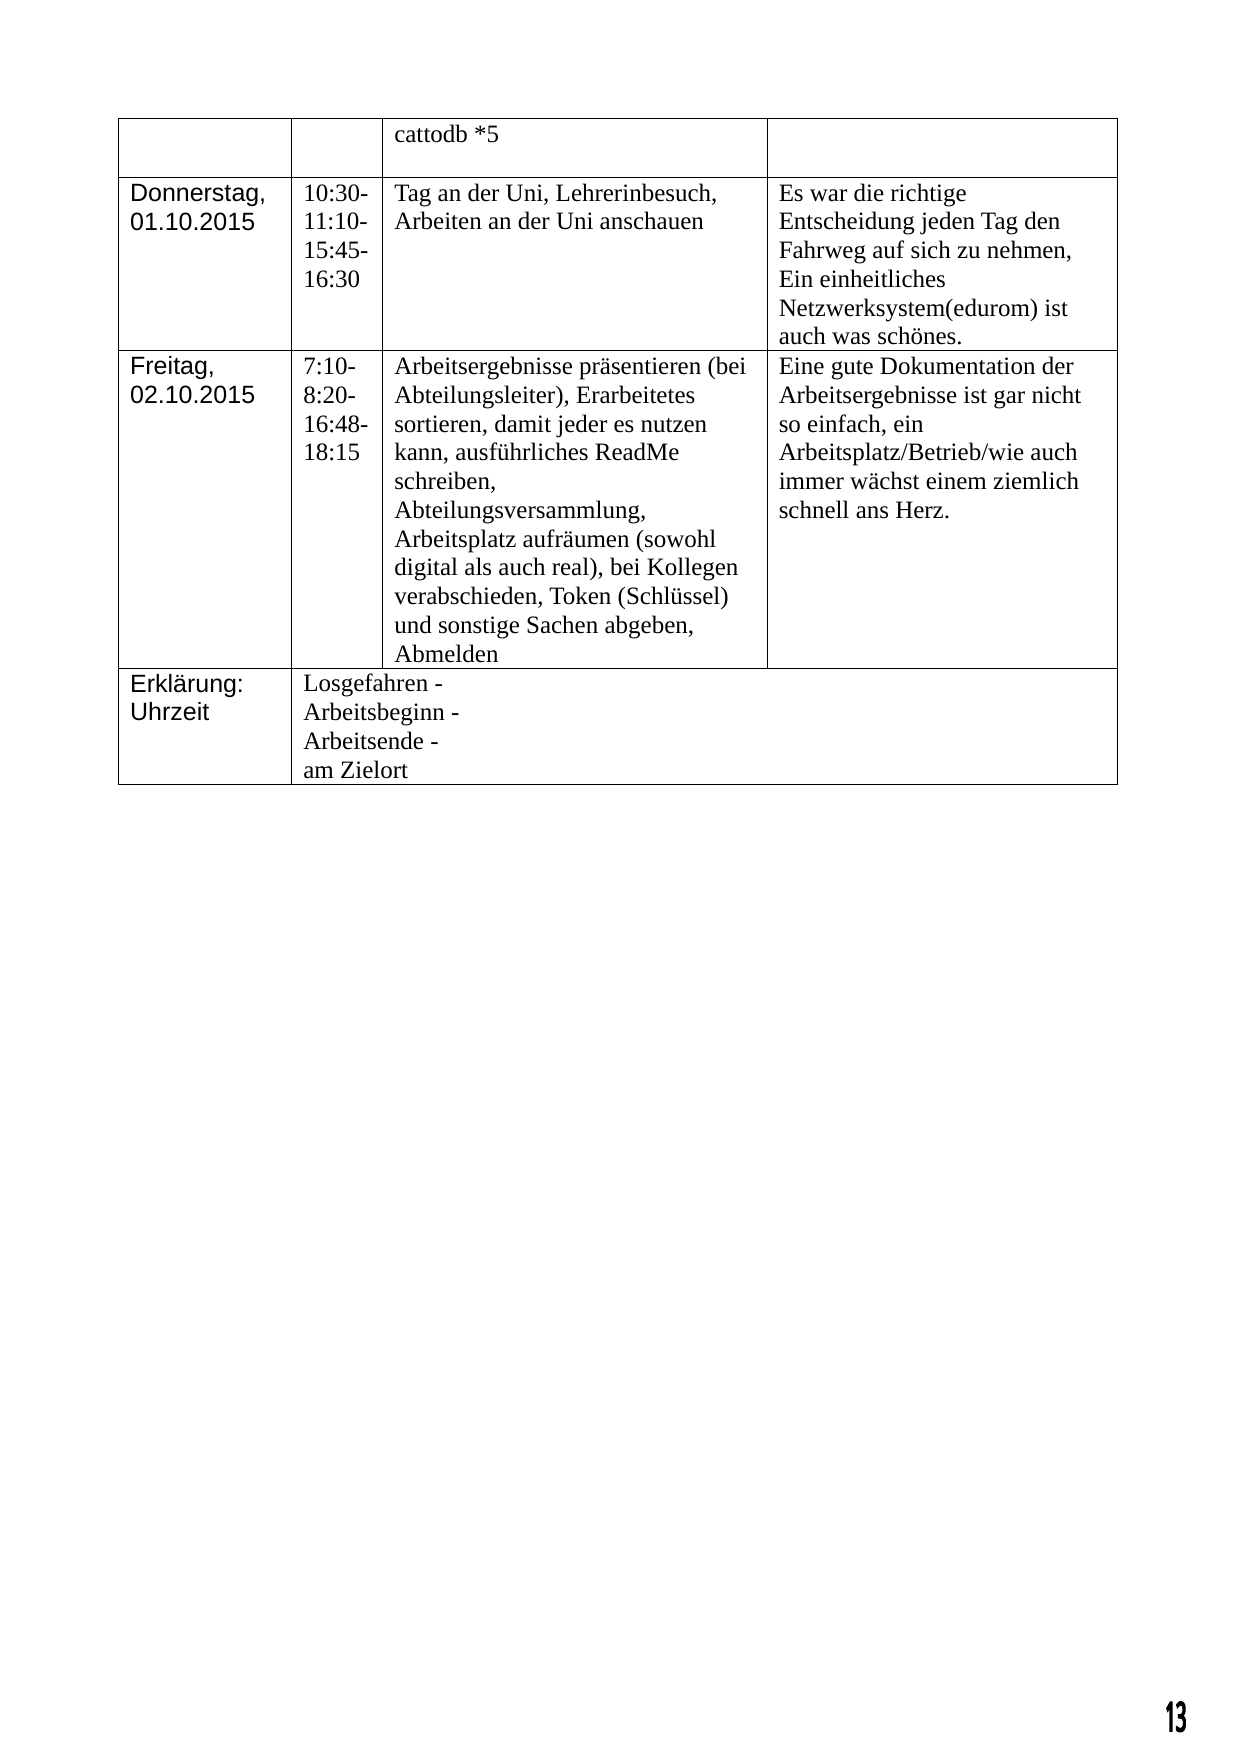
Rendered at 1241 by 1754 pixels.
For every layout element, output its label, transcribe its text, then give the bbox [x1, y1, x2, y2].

table_cell 7:10- 8:20- 16:48- 18:15 [292, 351, 382, 667]
table_cell [119, 119, 291, 177]
table_cell Erklärung: Uhrzeit [119, 669, 291, 783]
table_cell Tag an der Uni, Lehrerinbesuch, Arbeiten an der Uni anschauen [383, 178, 767, 350]
table_cell Arbeitsergebnisse präsentieren (bei Abteilungsleiter), Erarbeitetes sortieren, damit jeder es nutzen kann, ausführliches ReadMe schreiben, Abteilungsversammlung, Arbeitsplatz aufräumen (sowohl digital als auch real), bei Kollegen verabschieden, Token (Schlüssel) und sonstige Sachen abgeben, Abmelden [383, 351, 767, 667]
table_cell Donnerstag, 01.10.2015 [119, 178, 291, 350]
table_cell Losgefahren - Arbeitsbeginn - Arbeitsende - am Zielort [292, 669, 1117, 783]
table_cell cattodb *5 [383, 119, 767, 177]
table_cell [768, 119, 1117, 177]
table_cell [292, 119, 382, 177]
table_cell 10:30- 11:10- 15:45- 16:30 [292, 178, 382, 350]
table_cell Eine gute Dokumentation der Arbeitsergebnisse ist gar nicht so einfach, ein Arbeitsplatz/Betrieb/wie auch immer wächst einem ziemlich schnell ans Herz. [768, 351, 1117, 667]
table_cell Es war die richtige Entscheidung jeden Tag den Fahrweg auf sich zu nehmen, Ein einheitliches Netzwerksystem(edurom) ist auch was schönes. [768, 178, 1117, 350]
table_cell Freitag, 02.10.2015 [119, 351, 291, 667]
